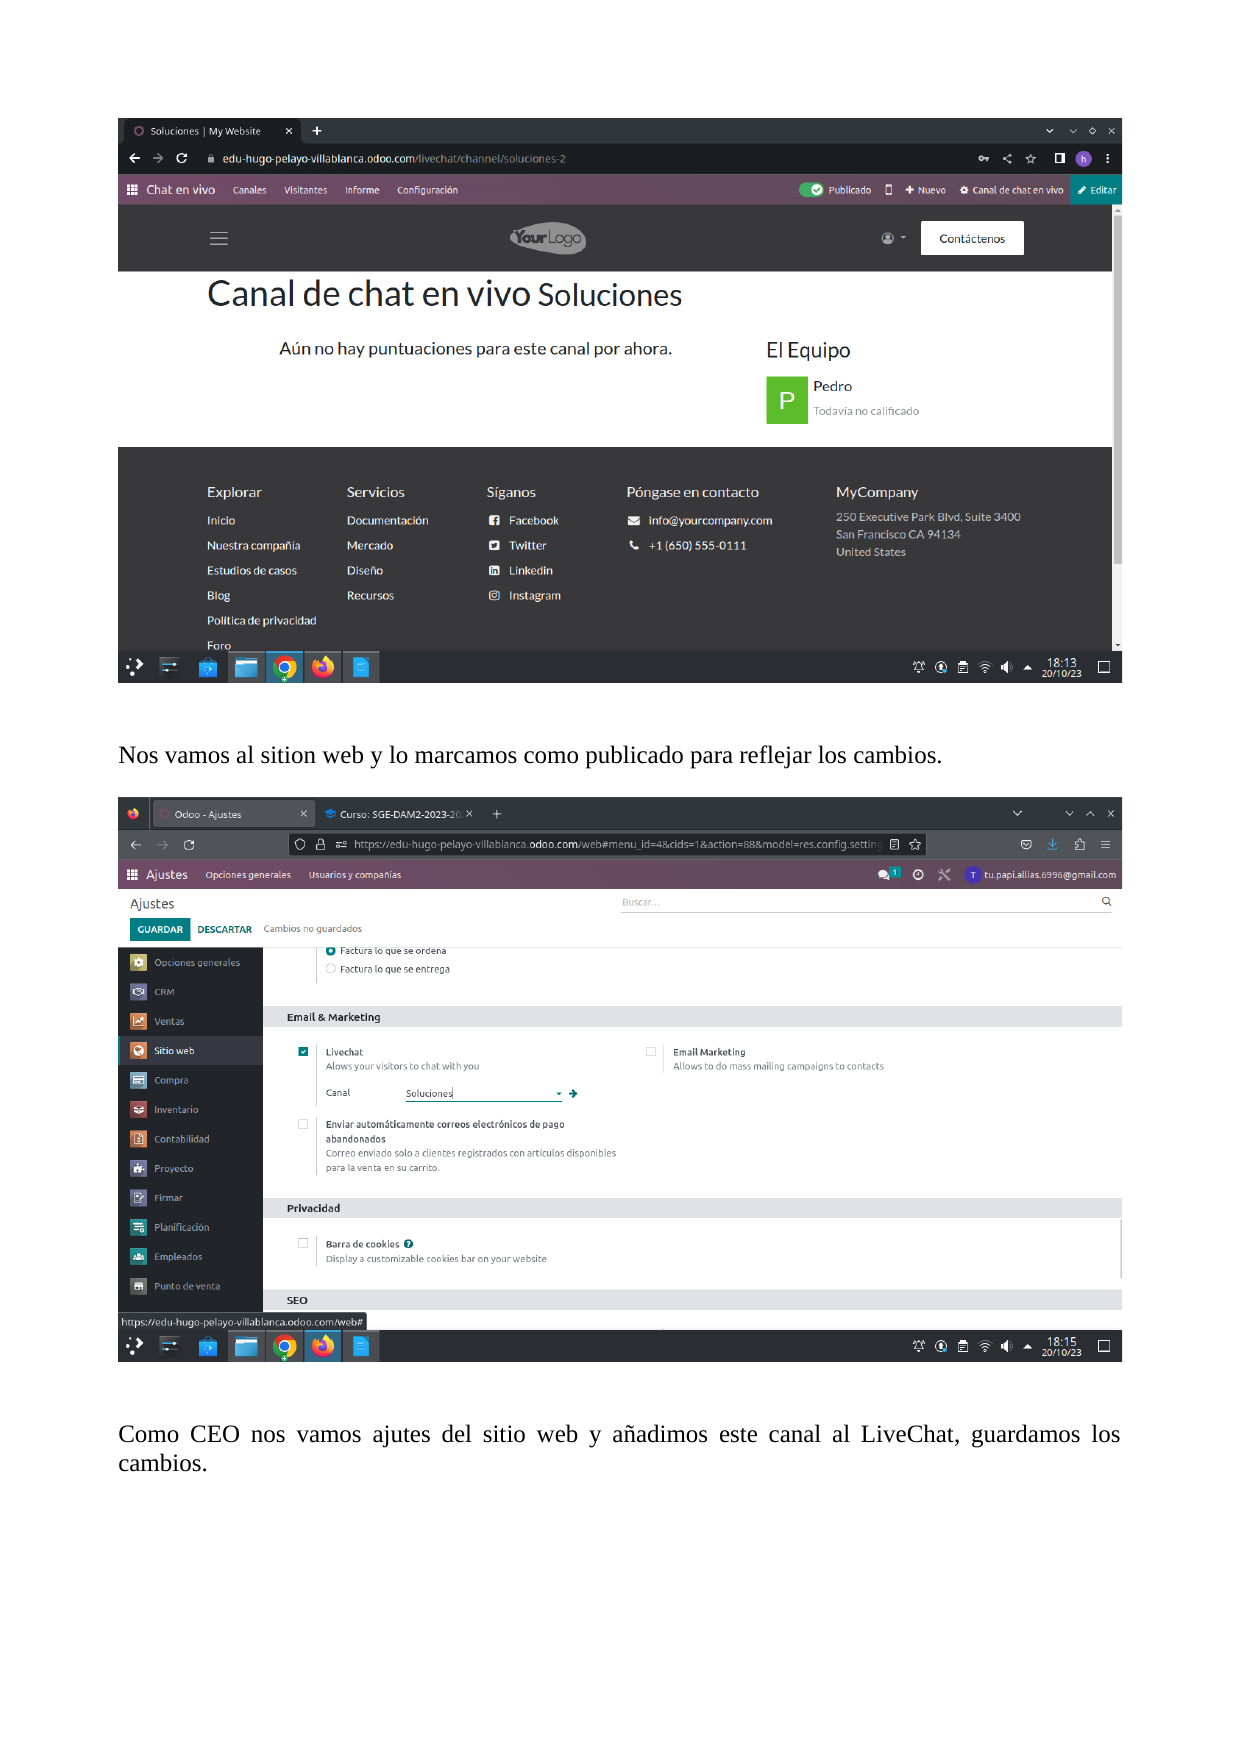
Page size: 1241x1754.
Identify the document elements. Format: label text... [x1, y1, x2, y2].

picture [118, 118, 1123, 683]
text Como CEO nos vamos ajutes del sitio web y añadimos este canal al LiveChat, guardamos los cambios. [118, 1419, 1122, 1477]
picture [118, 797, 1123, 1362]
text Nos vamos al sition web y lo marcamos como publicado para reflejar los cambios. [118, 740, 1122, 769]
